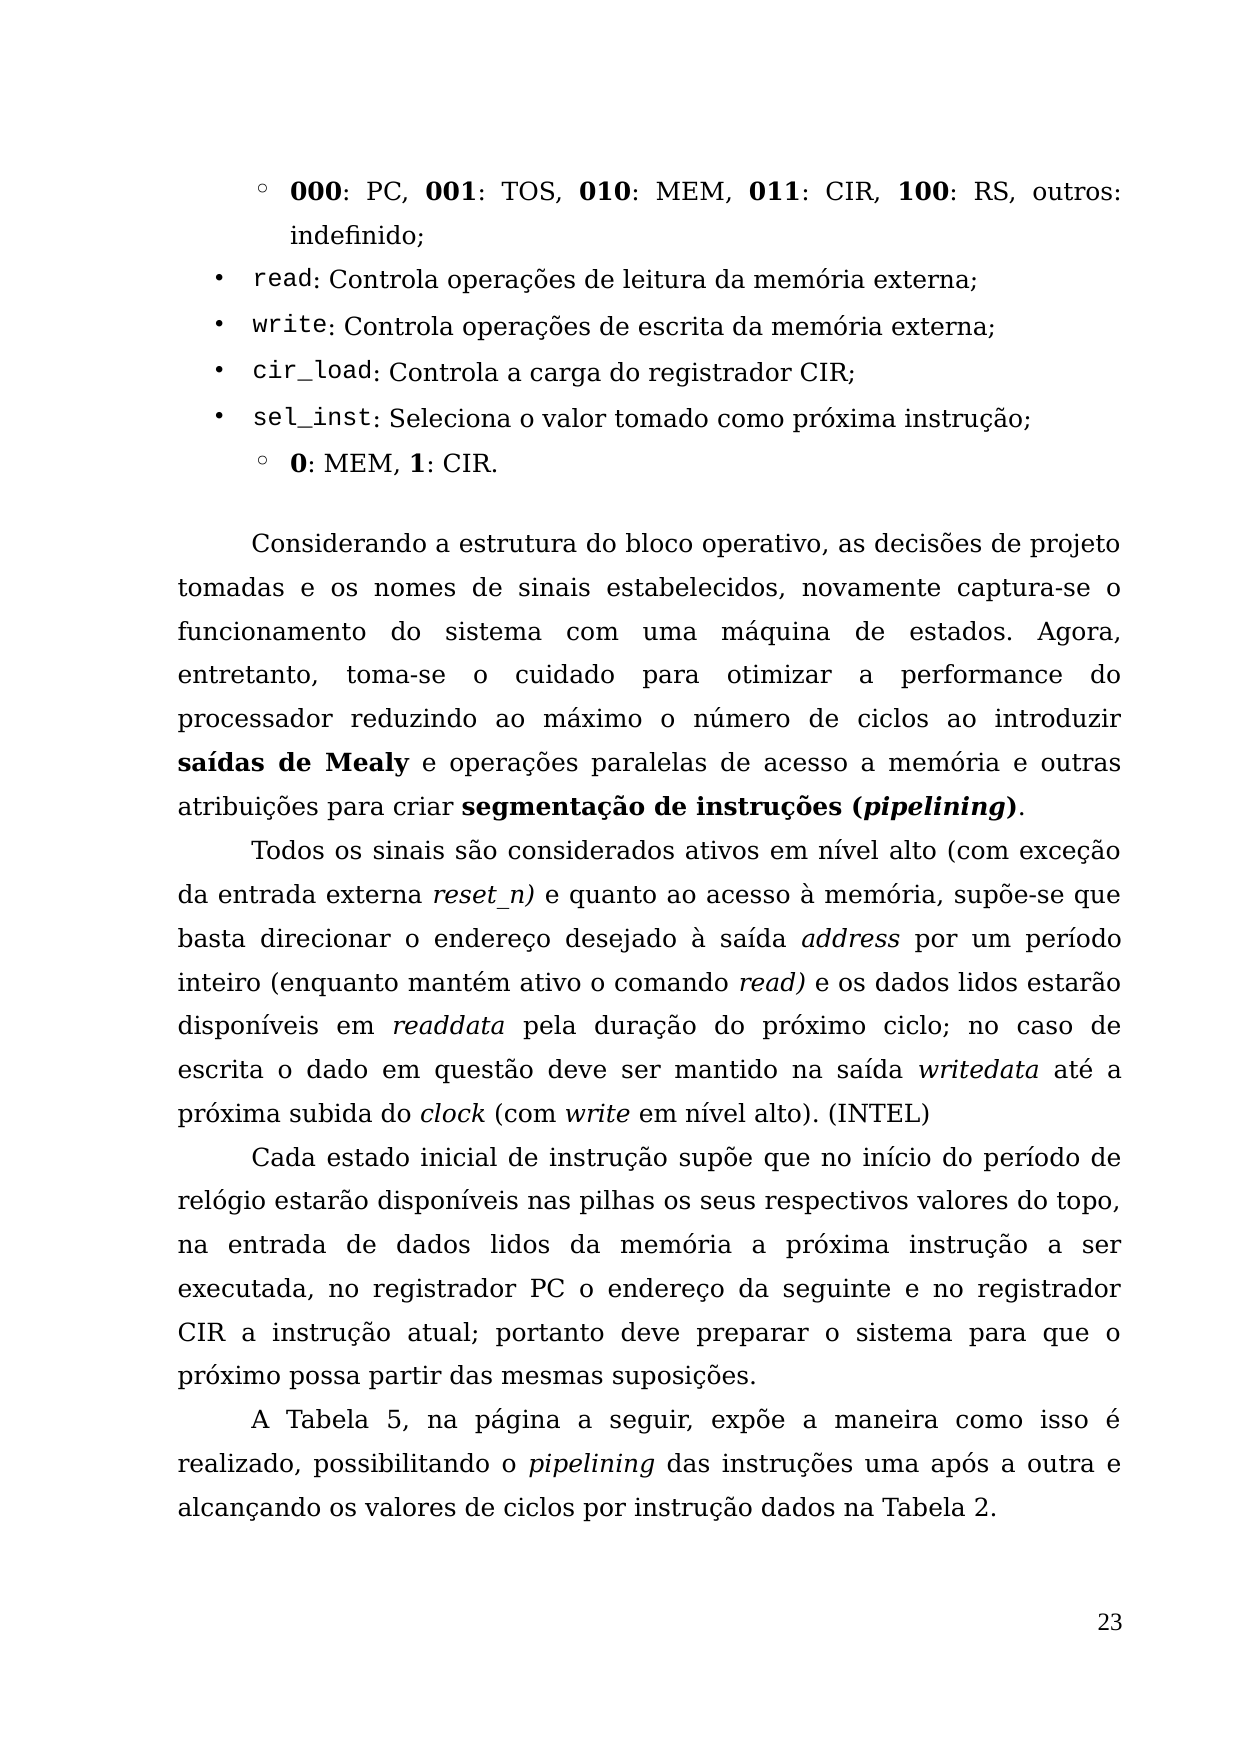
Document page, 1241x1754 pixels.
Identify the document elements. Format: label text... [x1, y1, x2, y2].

text Cada estado inicial de instrução supõe que no início do período de relógio estarão disponíveis nas pilhas os seus respectivos valores do topo, na entrada de dados lidos da memória a próxima instrução a ser executada, no registrador PC o endereço da seguinte e no registrador CIR a instrução atual; portanto deve preparar o sistema para que o próximo possa partir das mesmas suposições. [177, 1143, 1122, 1391]
text Considerando a estrutura do bloco operativo, as decisões de projeto tomadas e os nomes de sinais estabelecidos, novamente captura-se o funcionamento do sistema com uma máquina de estados. Agora, entretanto, toma-se o cuidado para otimizar a performance do processador reduzindo ao máximo o número de ciclos ao introduzir saídas de Mealy e operações paralelas de acesso a memória e outras atribuições para criar segmentação de instruções (pipelining). [177, 529, 1122, 822]
list 000: PC, 001: TOS, 010: MEM, 011: CIR, 100: RS, outros: indefinido; [252, 177, 1122, 250]
list write: Controla operações de escrita da memória externa; [215, 311, 1122, 342]
list 0: MEM, 1: CIR. [252, 449, 1122, 478]
list read: Controla operações de leitura da memória externa; [215, 265, 1122, 296]
list cir_load: Controla a carga do registrador CIR; [215, 357, 1122, 388]
text A Tabela 5, na página a seguir, expõe a maneira como isso é realizado, possibilitando o pipelining das instruções uma após a outra e alcançando os valores de ciclos por instrução dados na Tabela 2. [177, 1405, 1122, 1522]
text Todos os sinais são considerados ativos em nível alto (com exceção da entrada externa reset_n) e quanto ao acesso à memória, supõe-se que basta direcionar o endereço desejado à saída address por um período inteiro (enquanto mantém ativo o comando read) e os dados lidos estarão disponíveis em readdata pela duração do próximo ciclo; no caso de escrita o dado em questão deve ser mantido na saída writedata até a próxima subida do clock (com write em nível alto). (INTEL) [177, 836, 1122, 1128]
list sel_inst: Seleciona o valor tomado como próxima instrução; [215, 403, 1122, 434]
